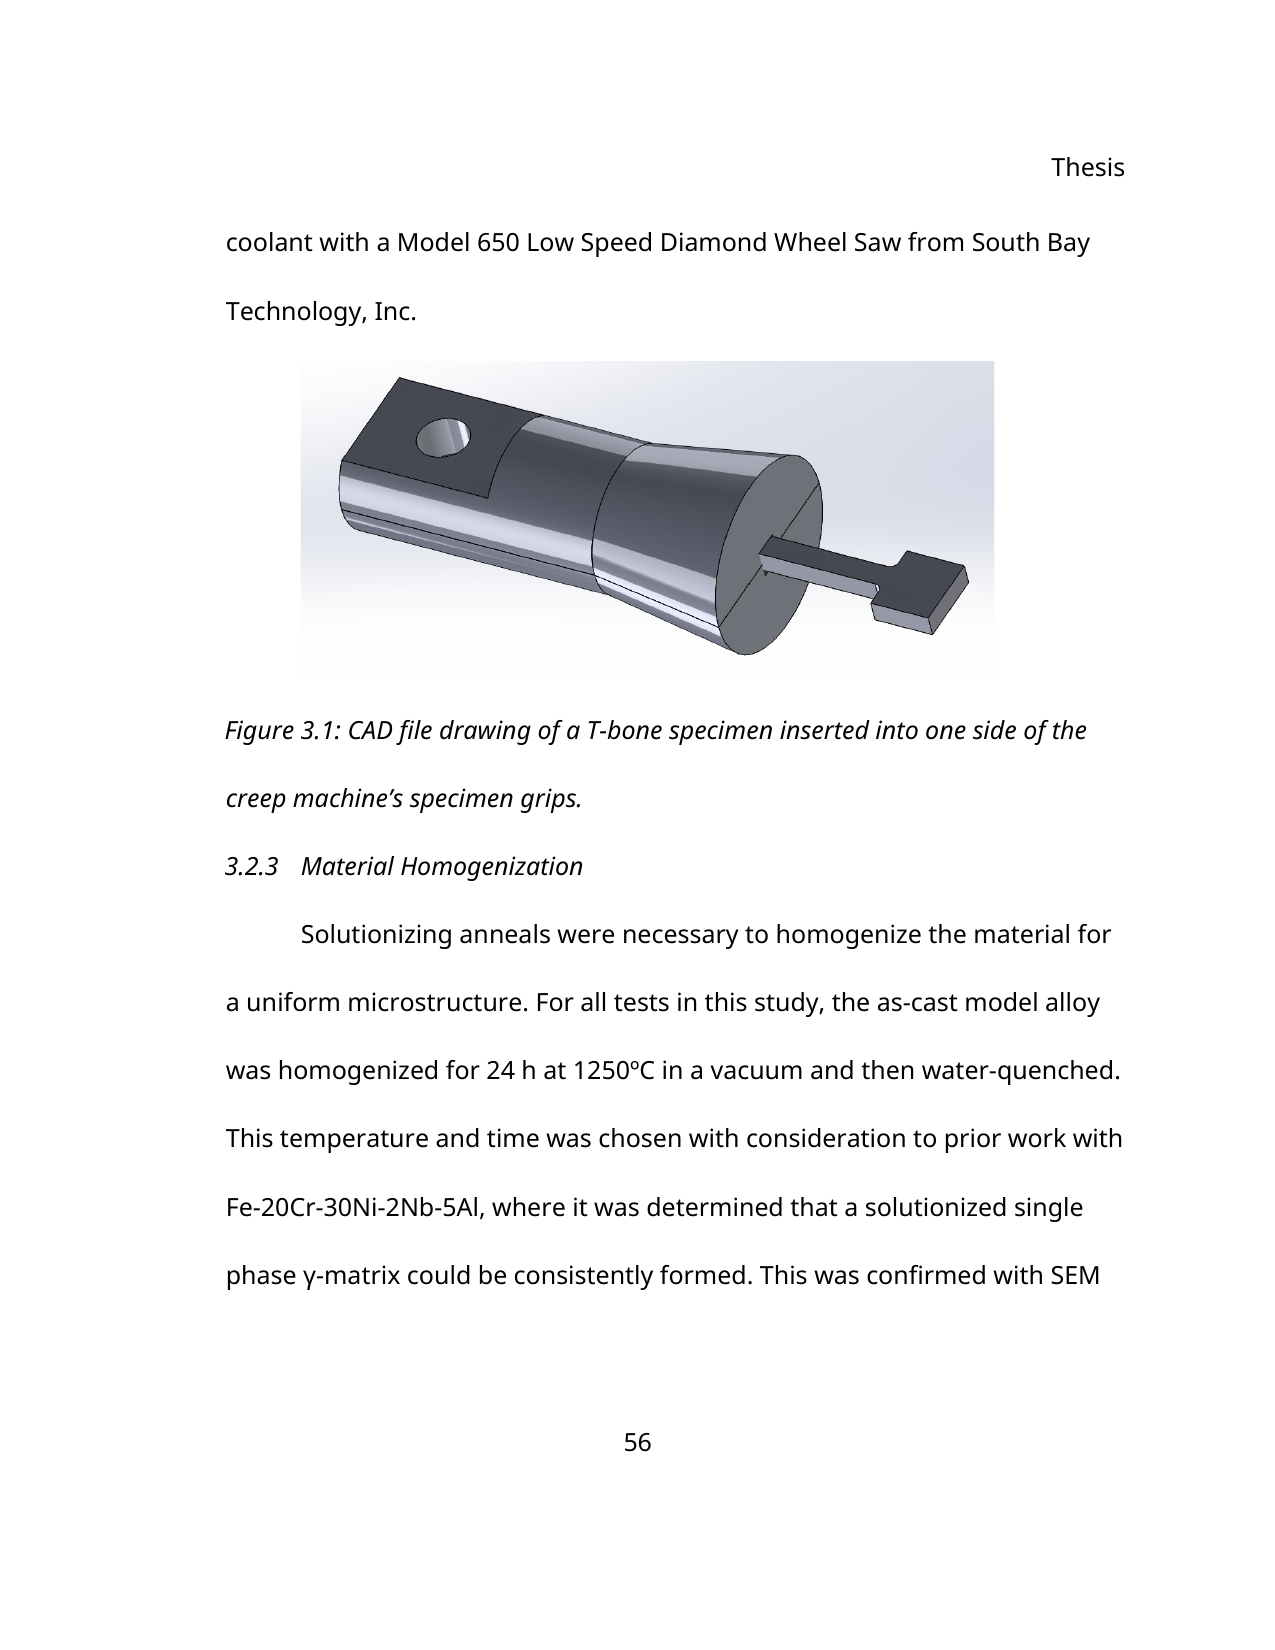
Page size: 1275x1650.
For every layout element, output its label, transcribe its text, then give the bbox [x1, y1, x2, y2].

picture [300, 361, 995, 679]
text 3.2.3 Material Homogenization [224, 849, 1125, 883]
text Figure 3.1: CAD file drawing of a T-bone specimen inserted into one side of the creep machine’s specimen grips. [224, 712, 1125, 814]
text coolant with a Model 650 Low Speed Diamond Wheel Saw from South Bay Technology, Inc. [224, 225, 1125, 327]
text Solutionizing anneals were necessary to homogenize the material for a uniform microstructure. For all tests in this study, the as-cast model alloy was homogenized for 24 h at 1250ºC in a vacuum and then water-quenched. This temperature and time was chosen with consideration to prior work with Fe-20Cr-30Ni-2Nb-5Al, where it was determined that a solutionized single phase γ-matrix could be consistently formed. This was confirmed with SEM [224, 917, 1125, 1291]
